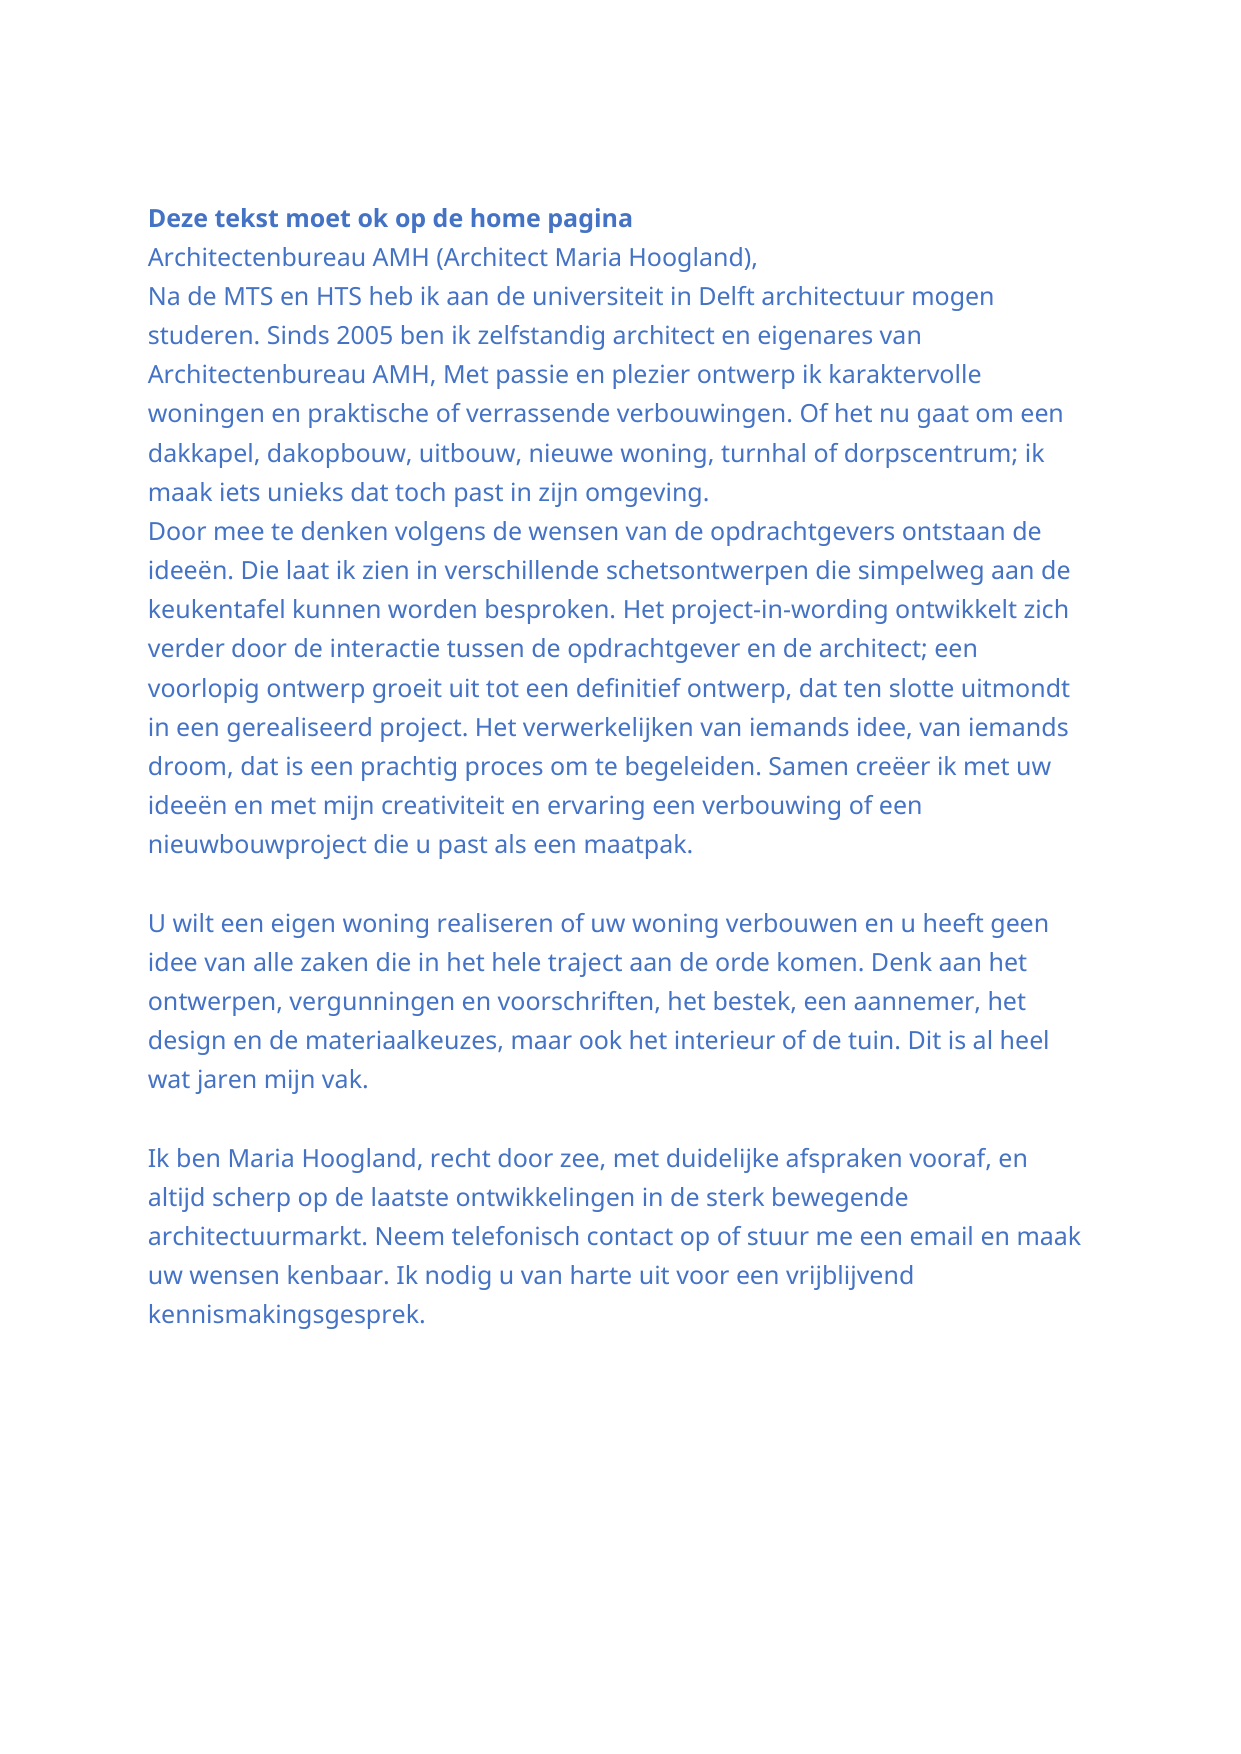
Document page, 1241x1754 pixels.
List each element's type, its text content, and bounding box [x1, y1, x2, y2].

text Na de MTS en HTS heb ik aan de universiteit in Delft architectuur mogen studeren. Sinds 2005 ben ik zelfstandig architect en eigenares van [148, 279, 1093, 352]
text Door mee te denken volgens de wensen van de opdrachtgevers ontstaan de [148, 514, 1093, 548]
text Ik ben Maria Hoogland, recht door zee, met duidelijke afspraken vooraf, en altijd scherp op de laatste ontwikkelingen in de sterk bewegende architectuurmarkt. Neem telefonisch contact op of stuur me een email en maak uw wensen kenbaar. Ik nodig u van harte uit voor een vrijblijvend kennismakingsgesprek. [148, 1140, 1093, 1331]
text ideeën. Die laat ik zien in verschillende schetsontwerpen die simpelweg aan de keukentafel kunnen worden besproken. Het project-in-wording ontwikkelt zich verder door de interactie tussen de opdrachtgever en de architect; een voorlopig ontwerp groeit uit tot een definitief ontwerp, dat ten slotte uitmondt in een gerealiseerd project. Het verwerkelijken van iemands idee, van iemands droom, dat is een prachtig proces om te begeleiden. Samen creëer ik met uw ideeën en met mijn creativiteit en ervaring een verbouwing of een nieuwbouwproject die u past als een maatpak. [148, 553, 1093, 861]
text Architectenbureau AMH, Met passie en plezier ontwerp ik karaktervolle woningen en praktische of verrassende verbouwingen. Of het nu gaat om een dakkapel, dakopbouw, uitbouw, nieuwe woning, turnhal of dorpscentrum; ik maak iets unieks dat toch past in zijn omgeving. [148, 357, 1093, 508]
text Architectenbureau AMH (Architect Maria Hoogland), [148, 239, 1093, 273]
text Deze tekst moet ok op de home pagina [148, 200, 1093, 234]
text U wilt een eigen woning realiseren of uw woning verbouwen en u heeft geen idee van alle zaken die in het hele traject aan de orde komen. Denk aan het ontwerpen, vergunningen en voorschriften, het bestek, een aannemer, het design en de materiaalkeuzes, maar ook het interieur of de tuin. Dit is al heel wat jaren mijn vak. [148, 905, 1093, 1096]
